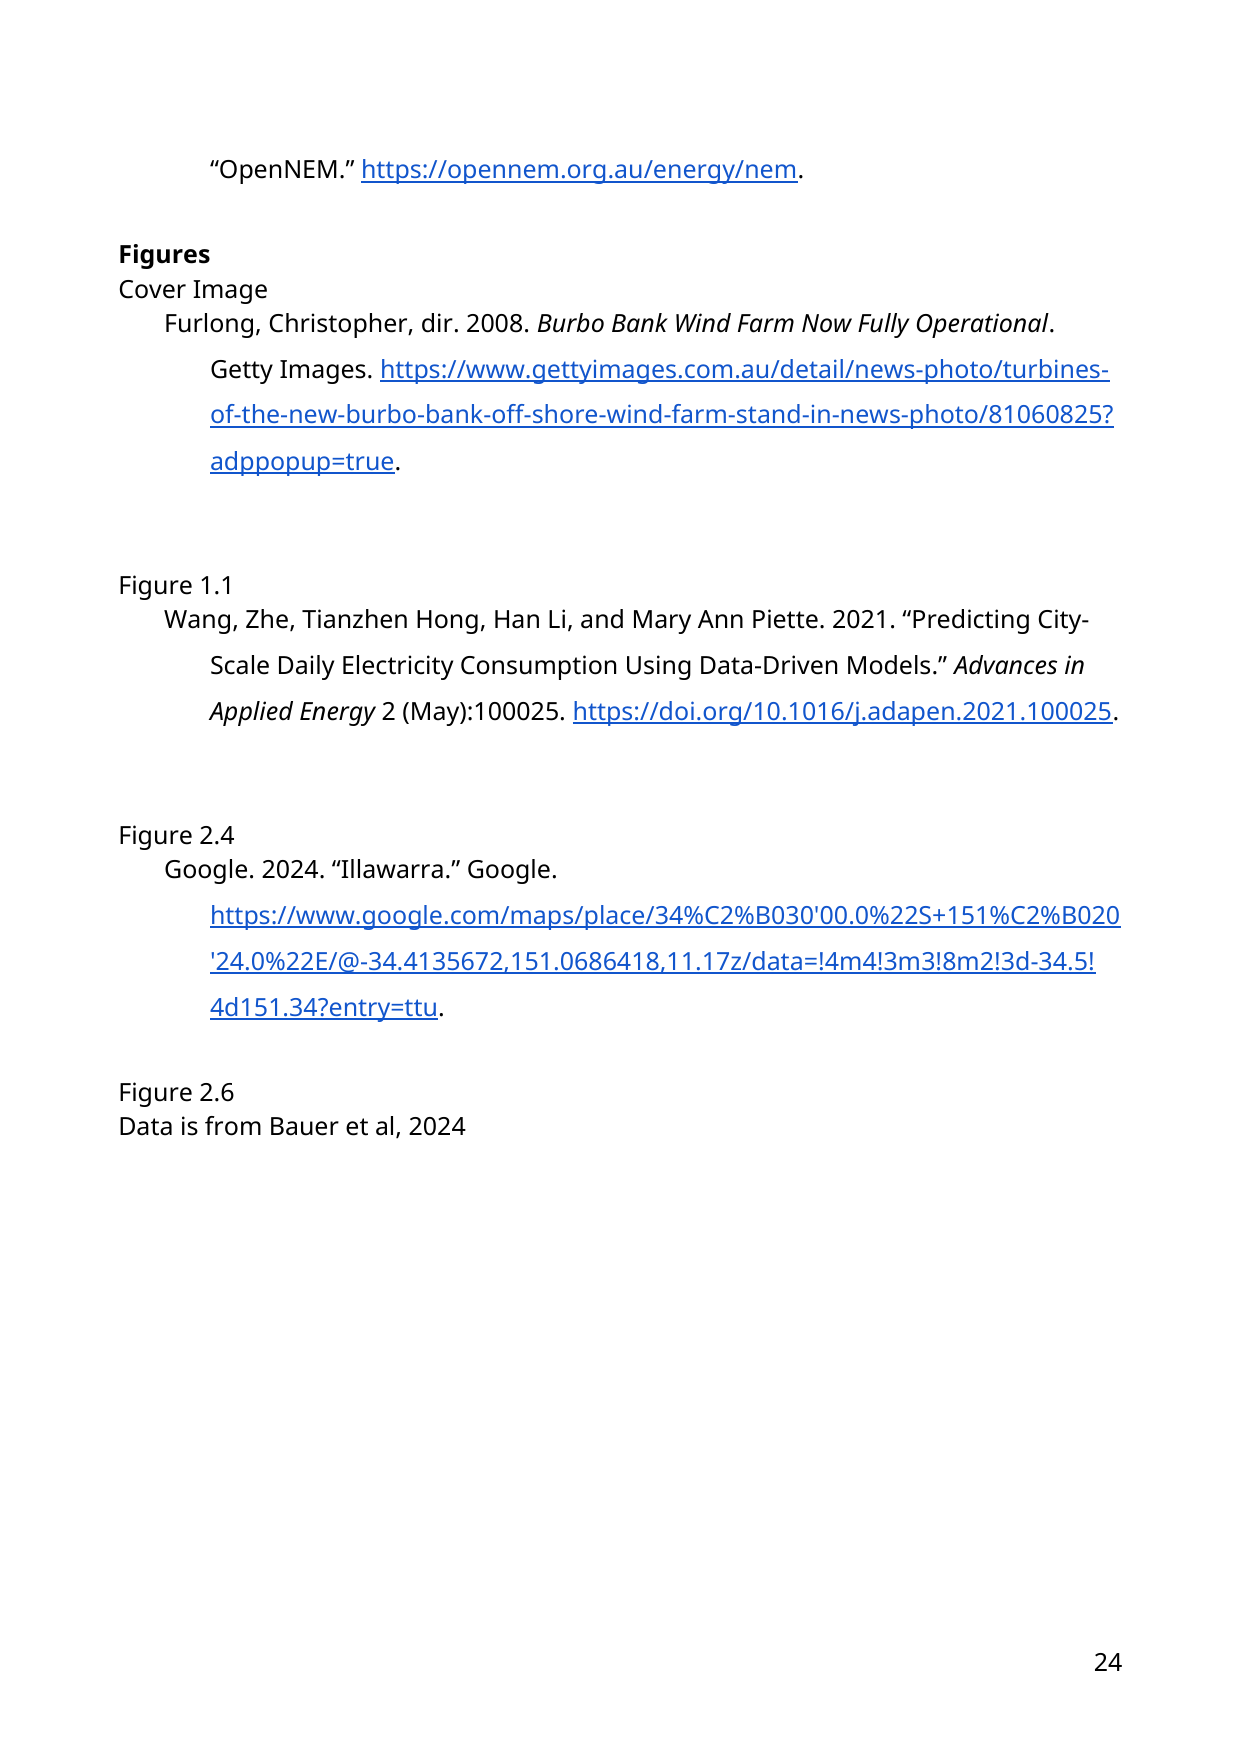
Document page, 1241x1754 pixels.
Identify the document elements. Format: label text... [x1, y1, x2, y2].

text Google. 2024. “Illawarra.” Google. https://www.google.com/maps/place/34%C2%B030'00.0%22S+151%C2%B020'24.0%22E/@-34.4135672,151.0686418,11.17z/data=!4m4!3m3!8m2!3d-34.5!4d151.34?entry=ttu. [164, 852, 1122, 1023]
subtitle Cover Image [118, 271, 1122, 305]
text Wang, Zhe, Tianzhen Hong, Han Li, and Mary Ann Piette. 2021. “Predicting City-Scale Daily Electricity Consumption Using Data-Driven Models.” Advances in Applied Energy 2 (May):100025. https://doi.org/10.1016/j.adapen.2021.100025. [164, 601, 1122, 727]
text Furlong, Christopher, dir. 2008. Burbo Bank Wind Farm Now Fully Operational. Getty Images. https://www.gettyimages.com.au/detail/news-photo/turbines-of-the-new-burbo-bank-off-shore-wind-farm-stand-in-news-photo/81060825?adppopup=true. [164, 305, 1122, 477]
text “OpenNEM.” https://opennem.org.au/energy/nem. [164, 152, 1122, 186]
subtitle Figures [118, 237, 1122, 271]
subtitle Figure 2.6 [118, 1074, 1122, 1109]
subtitle Figure 2.4 [118, 818, 1122, 852]
text Data is from Bauer et al, 2024 [118, 1109, 1122, 1143]
subtitle Figure 1.1 [118, 567, 1122, 601]
